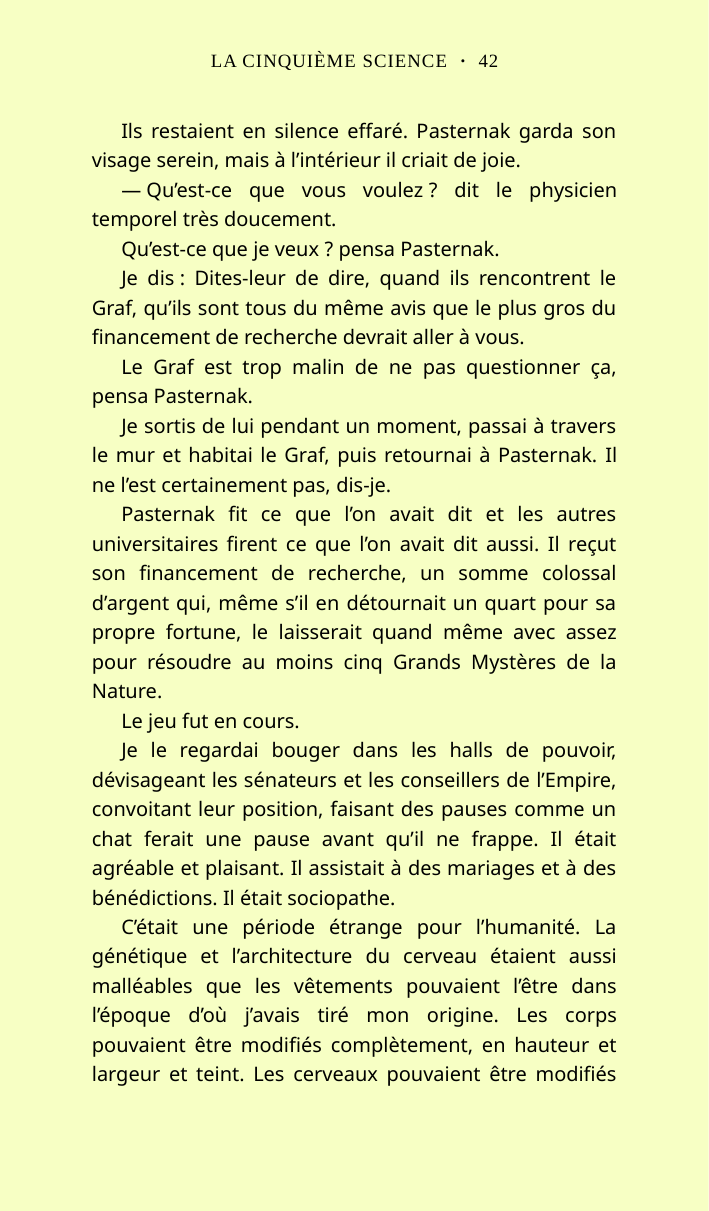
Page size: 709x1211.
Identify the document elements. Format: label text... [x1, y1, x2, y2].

text Je sortis de lui pendant un moment, passai à travers le mur et habitai le Graf, puis retournai à Pasternak. Il ne l’est certainement pas, dis-je. [92, 410, 617, 498]
text Qu’est-ce que je veux ? pensa Pasternak. [92, 233, 617, 262]
text Le jeu fut en cours. [92, 704, 617, 734]
text Je dis : Dites-leur de dire, quand ils rencontrent le Graf, qu’ils sont tous du même avis que le plus gros du financement de recherche devrait aller à vous. [92, 262, 617, 351]
text Le Graf est trop malin de ne pas questionner ça, pensa Pasternak. [92, 351, 617, 410]
text Ils restaient en silence effaré. Pasternak garda son visage serein, mais à l’intérieur il criait de joie. [92, 115, 617, 174]
text Pasternak fit ce que l’on avait dit et les autres universitaires firent ce que l’on avait dit aussi. Il reçut son financement de recherche, un somme colossal d’argent qui, même s’il en détournait un quart pour sa propre fortune, le laisserait quand même avec assez pour résoudre au moins cinq Grands Mystères de la Nature. [92, 498, 617, 704]
text — Qu’est-ce que vous voulez ? dit le physicien temporel très doucement. [92, 174, 617, 233]
text C’était une période étrange pour l’humanité. La génétique et l’architecture du cerveau étaient aussi malléables que les vêtements pouvaient l’être dans l’époque d’où j’avais tiré mon origine. Les corps pouvaient être modifiés complètement, en hauteur et largeur et teint. Les cerveaux pouvaient être modifiés [92, 911, 617, 1088]
text Je le regardai bouger dans les halls de pouvoir, dévisageant les sénateurs et les conseillers de l’Empire, convoitant leur position, faisant des pauses comme un chat ferait une pause avant qu’il ne frappe. Il était agréable et plaisant. Il assistait à des mariages et à des bénédictions. Il était sociopathe. [92, 734, 617, 911]
